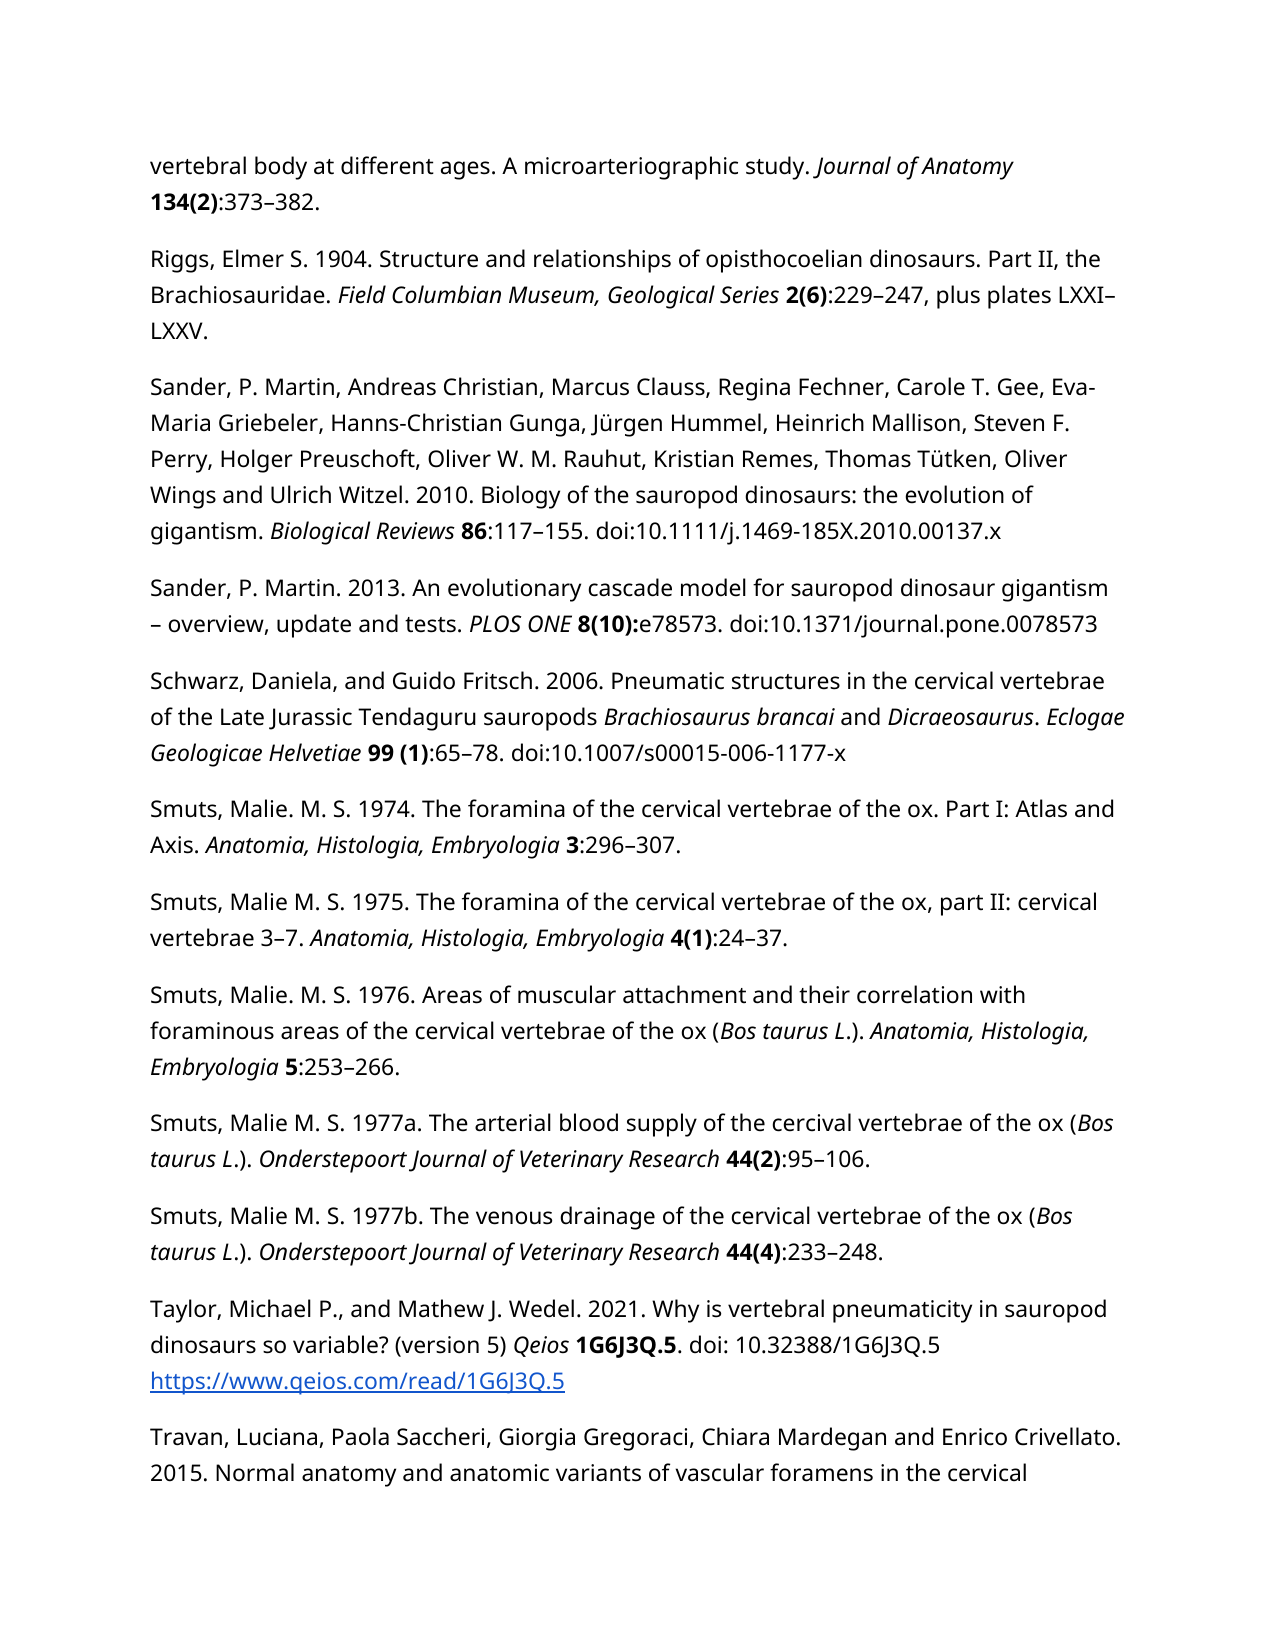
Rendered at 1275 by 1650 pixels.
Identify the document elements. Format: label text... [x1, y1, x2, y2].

text Smuts, Malie. M. S. 1974. The foramina of the cervical vertebrae of the ox. Part I: Atlas and Axis. Anatomia, Histologia, Embryologia 3:296–307. [150, 793, 1125, 860]
text Sander, P. Martin, Andreas Christian, Marcus Clauss, Regina Fechner, Carole T. Gee, Eva-Maria Griebeler, Hanns-Christian Gunga, Jürgen Hummel, Heinrich Mallison, Steven F. Perry, Holger Preuschoft, Oliver W. M. Rauhut, Kristian Remes, Thomas Tütken, Oliver Wings and Ulrich Witzel. 2010. Biology of the sauropod dinosaurs: the evolution of gigantism. Biological Reviews 86:117–155. doi:10.1111/j.1469-185X.2010.00137.x [150, 371, 1125, 546]
text Smuts, Malie M. S. 1977b. The venous drainage of the cervical vertebrae of the ox (Bos taurus L.). Onderstepoort Journal of Veterinary Research 44(4):233–248. [150, 1200, 1125, 1267]
text Schwarz, Daniela, and Guido Fritsch. 2006. Pneumatic structures in the cervical vertebrae of the Late Jurassic Tendaguru sauropods Brachiosaurus brancai and Dicraeosaurus. Eclogae Geologicae Helvetiae 99 (1):65–78. doi:10.1007/s00015-006-1177-x [150, 664, 1125, 768]
text Travan, Luciana, Paola Saccheri, Giorgia Gregoraci, Chiara Mardegan and Enrico Crivellato. 2015. Normal anatomy and anatomic variants of vascular foramens in the cervical [150, 1421, 1125, 1488]
text Smuts, Malie M. S. 1977a. The arterial blood supply of the cercival vertebrae of the ox (Bos taurus L.). Onderstepoort Journal of Veterinary Research 44(2):95–106. [150, 1107, 1125, 1174]
text Smuts, Malie M. S. 1975. The foramina of the cervical vertebrae of the ox, part II: cervical vertebrae 3–7. Anatomia, Histologia, Embryologia 4(1):24–37. [150, 886, 1125, 953]
text Sander, P. Martin. 2013. An evolutionary cascade model for sauropod dinosaur gigantism – overview, update and tests. PLOS ONE 8(10):e78573. doi:10.1371/journal.pone.0078573 [150, 572, 1125, 639]
text vertebral body at different ages. A microarteriographic study. Journal of Anatomy 134(2):373–382. [150, 150, 1125, 217]
text Smuts, Malie. M. S. 1976. Areas of muscular attachment and their correlation with foraminous areas of the cervical vertebrae of the ox (Bos taurus L.). Anatomia, Histologia, Embryologia 5:253–266. [150, 979, 1125, 1082]
text Taylor, Michael P., and Mathew J. Wedel. 2021. Why is vertebral pneumaticity in sauropod dinosaurs so variable? (version 5) Qeios 1G6J3Q.5. doi: 10.32388/1G6J3Q.5 https://www.qeios.com/read/1G6J3Q.5 [150, 1293, 1125, 1396]
text Riggs, Elmer S. 1904. Structure and relationships of opisthocoelian dinosaurs. Part II, the Brachiosauridae. Field Columbian Museum, Geological Series 2(6):229–247, plus plates LXXI–LXXV. [150, 243, 1125, 346]
